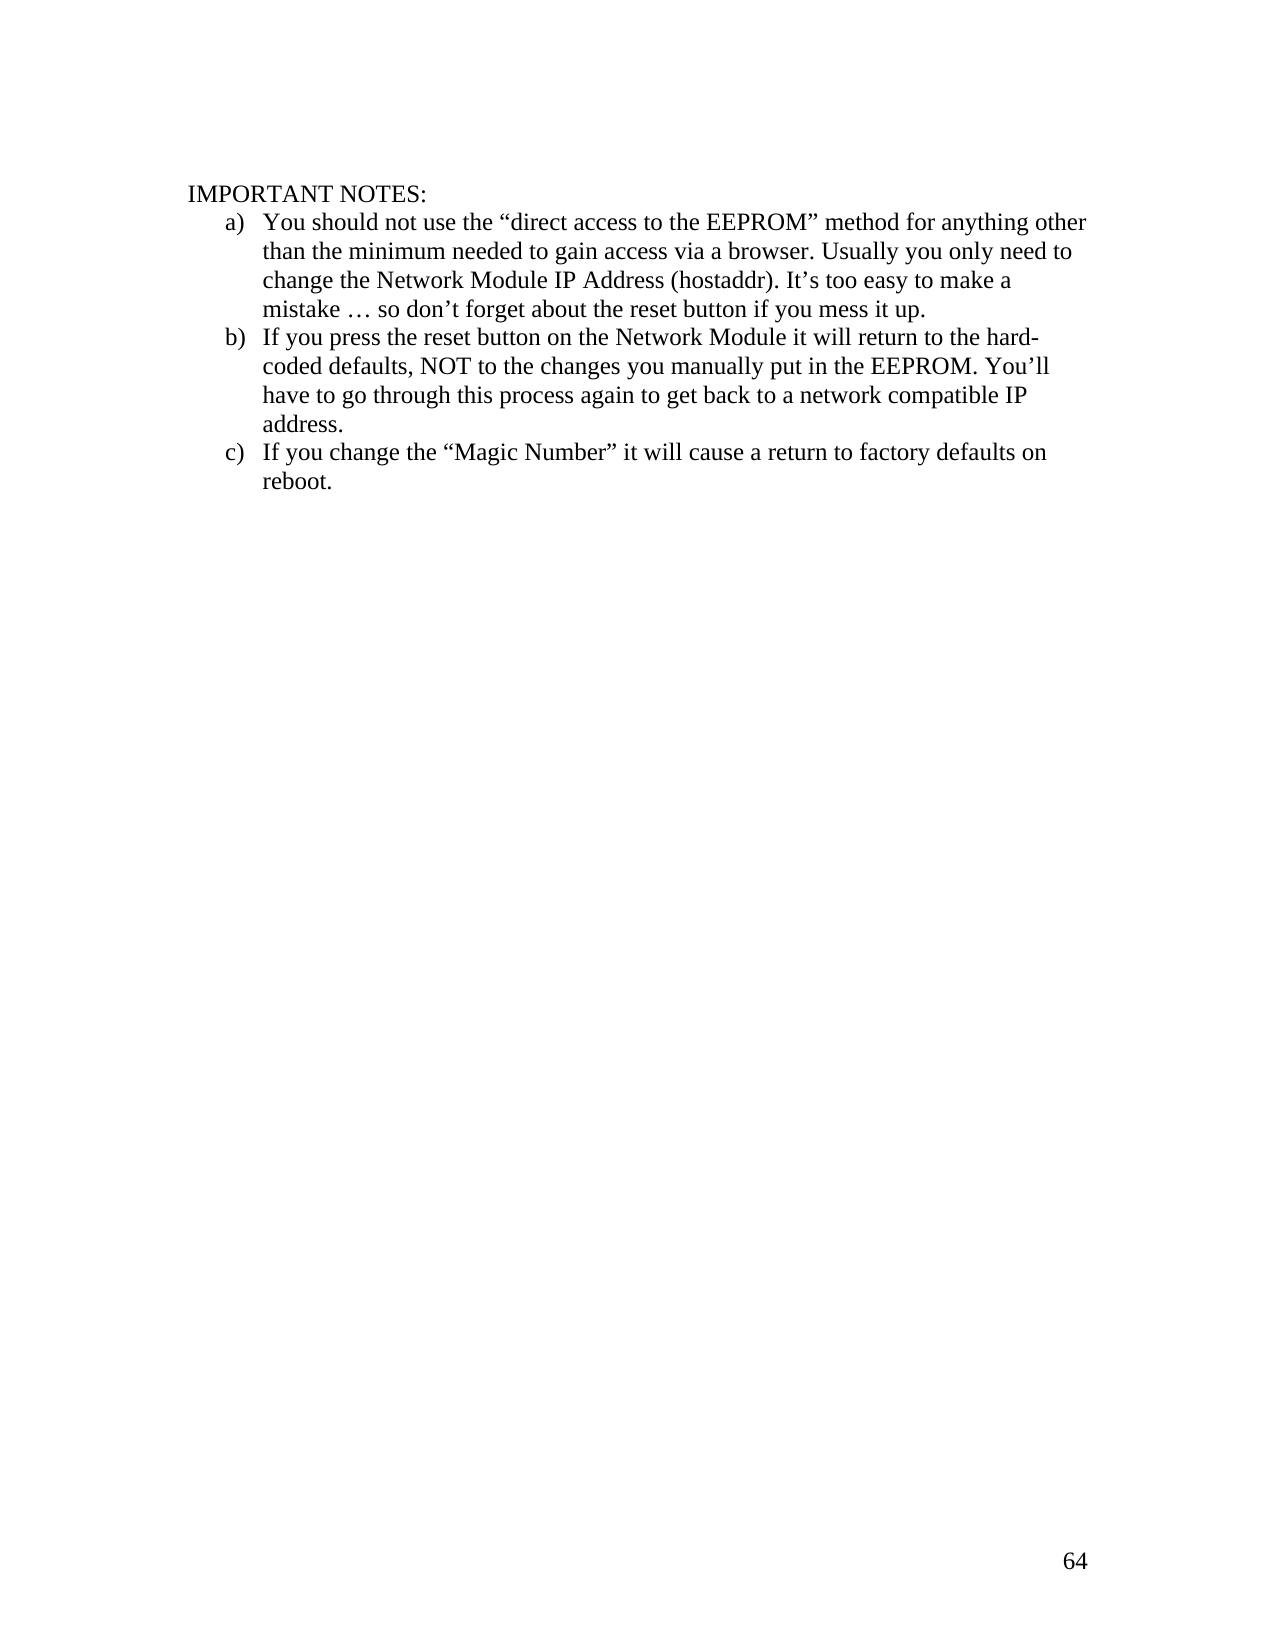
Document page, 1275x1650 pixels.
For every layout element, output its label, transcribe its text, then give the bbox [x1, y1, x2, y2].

text IMPORTANT NOTES: [187, 179, 1087, 207]
list If you press the reset button on the Network Module it will return to the hard-coded defaults, NOT to the changes you manually put in the EEPROM. You’ll have to go through this process again to get back to a network compatible IP address. [225, 322, 1087, 437]
list If you change the “Magic Number” it will cause a return to factory defaults on reboot. [225, 437, 1087, 495]
list You should not use the “direct access to the EEPROM” method for anything other than the minimum needed to gain access via a browser. Usually you only need to change the Network Module IP Address (hostaddr). It’s too easy to make a mistake … so don’t forget about the reset button if you mess it up. [225, 207, 1087, 322]
